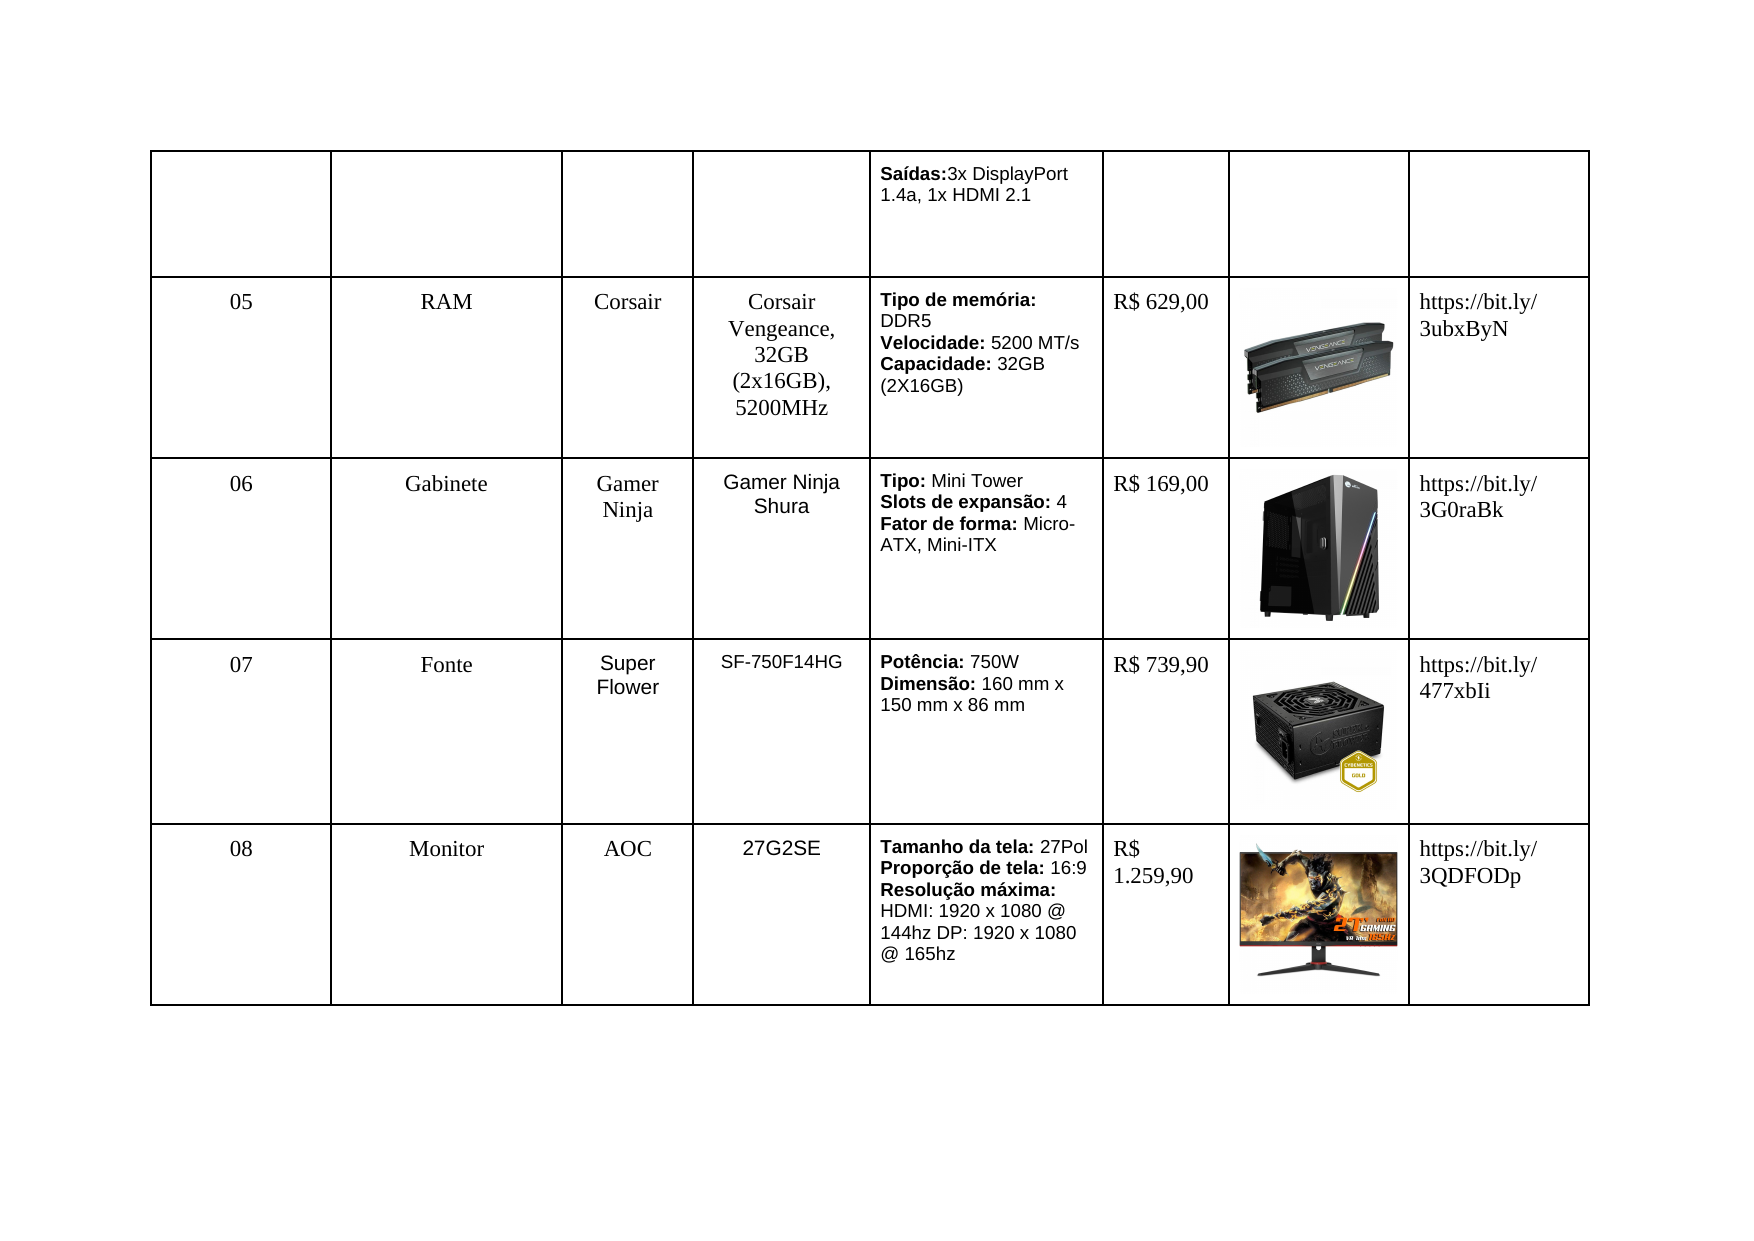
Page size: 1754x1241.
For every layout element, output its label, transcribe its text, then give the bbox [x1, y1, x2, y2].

table_cell https://bit.ly/3ubxByN [1410, 278, 1588, 457]
table_cell SF-750F14HG [694, 640, 869, 823]
table_cell Saídas:3x DisplayPort 1.4a, 1x HDMI 2.1 [871, 152, 1102, 276]
picture [1239, 288, 1398, 447]
table_cell Corsair [563, 278, 692, 457]
table_cell R$ 169,00 [1104, 459, 1228, 638]
table_cell Tipo: Mini Tower Slots de expansão: 4 Fator de forma: Micro-ATX, Mini-ITX [871, 459, 1102, 638]
picture [1239, 650, 1398, 810]
table_cell [1230, 640, 1408, 823]
table_cell R$ 739,90 [1104, 640, 1228, 823]
table_cell Gamer Ninja Shura [694, 459, 869, 638]
table_cell Corsair Vengeance, 32GB (2x16GB), 5200MHz [694, 278, 869, 457]
table_cell R$ 629,00 [1104, 278, 1228, 457]
table_cell [1230, 278, 1408, 457]
table_cell 07 [152, 640, 330, 823]
table_cell Fonte [332, 640, 561, 823]
table_cell R$ 1.259,90 [1104, 825, 1228, 1004]
table_cell [694, 152, 869, 276]
table_cell Gamer Ninja [563, 459, 692, 638]
table_cell 05 [152, 278, 330, 457]
table_cell [1230, 152, 1408, 276]
table_cell [1230, 825, 1408, 1004]
table_cell 27G2SE [694, 825, 869, 1004]
table_cell [1230, 459, 1408, 638]
table_cell Potência: 750W Dimensão: 160 mm x 150 mm x 86 mm [871, 640, 1102, 823]
table_cell [1104, 152, 1228, 276]
table_cell https://bit.ly/3QDFODp [1410, 825, 1588, 1004]
table_cell RAM [332, 278, 561, 457]
table_cell [1410, 152, 1588, 276]
table_cell [332, 152, 561, 276]
table_cell Gabinete [332, 459, 561, 638]
picture [1239, 469, 1398, 628]
table_cell Super Flower [563, 640, 692, 823]
table_cell 08 [152, 825, 330, 1004]
table_cell Monitor [332, 825, 561, 1004]
picture [1239, 835, 1398, 994]
table_cell [563, 152, 692, 276]
table_cell Tamanho da tela: 27Pol Proporção de tela: 16:9 Resolução máxima: HDMI: 1920 x 1080 @ 144hz DP: 1920 x 1080 @ 165hz [871, 825, 1102, 1004]
table_cell https://bit.ly/3G0raBk [1410, 459, 1588, 638]
table_cell Tipo de memória: DDR5 Velocidade: 5200 MT/s Capacidade: 32GB (2X16GB) [871, 278, 1102, 457]
table_cell 06 [152, 459, 330, 638]
table_cell [152, 152, 330, 276]
table_cell https://bit.ly/477xbIi [1410, 640, 1588, 823]
table_cell AOC [563, 825, 692, 1004]
